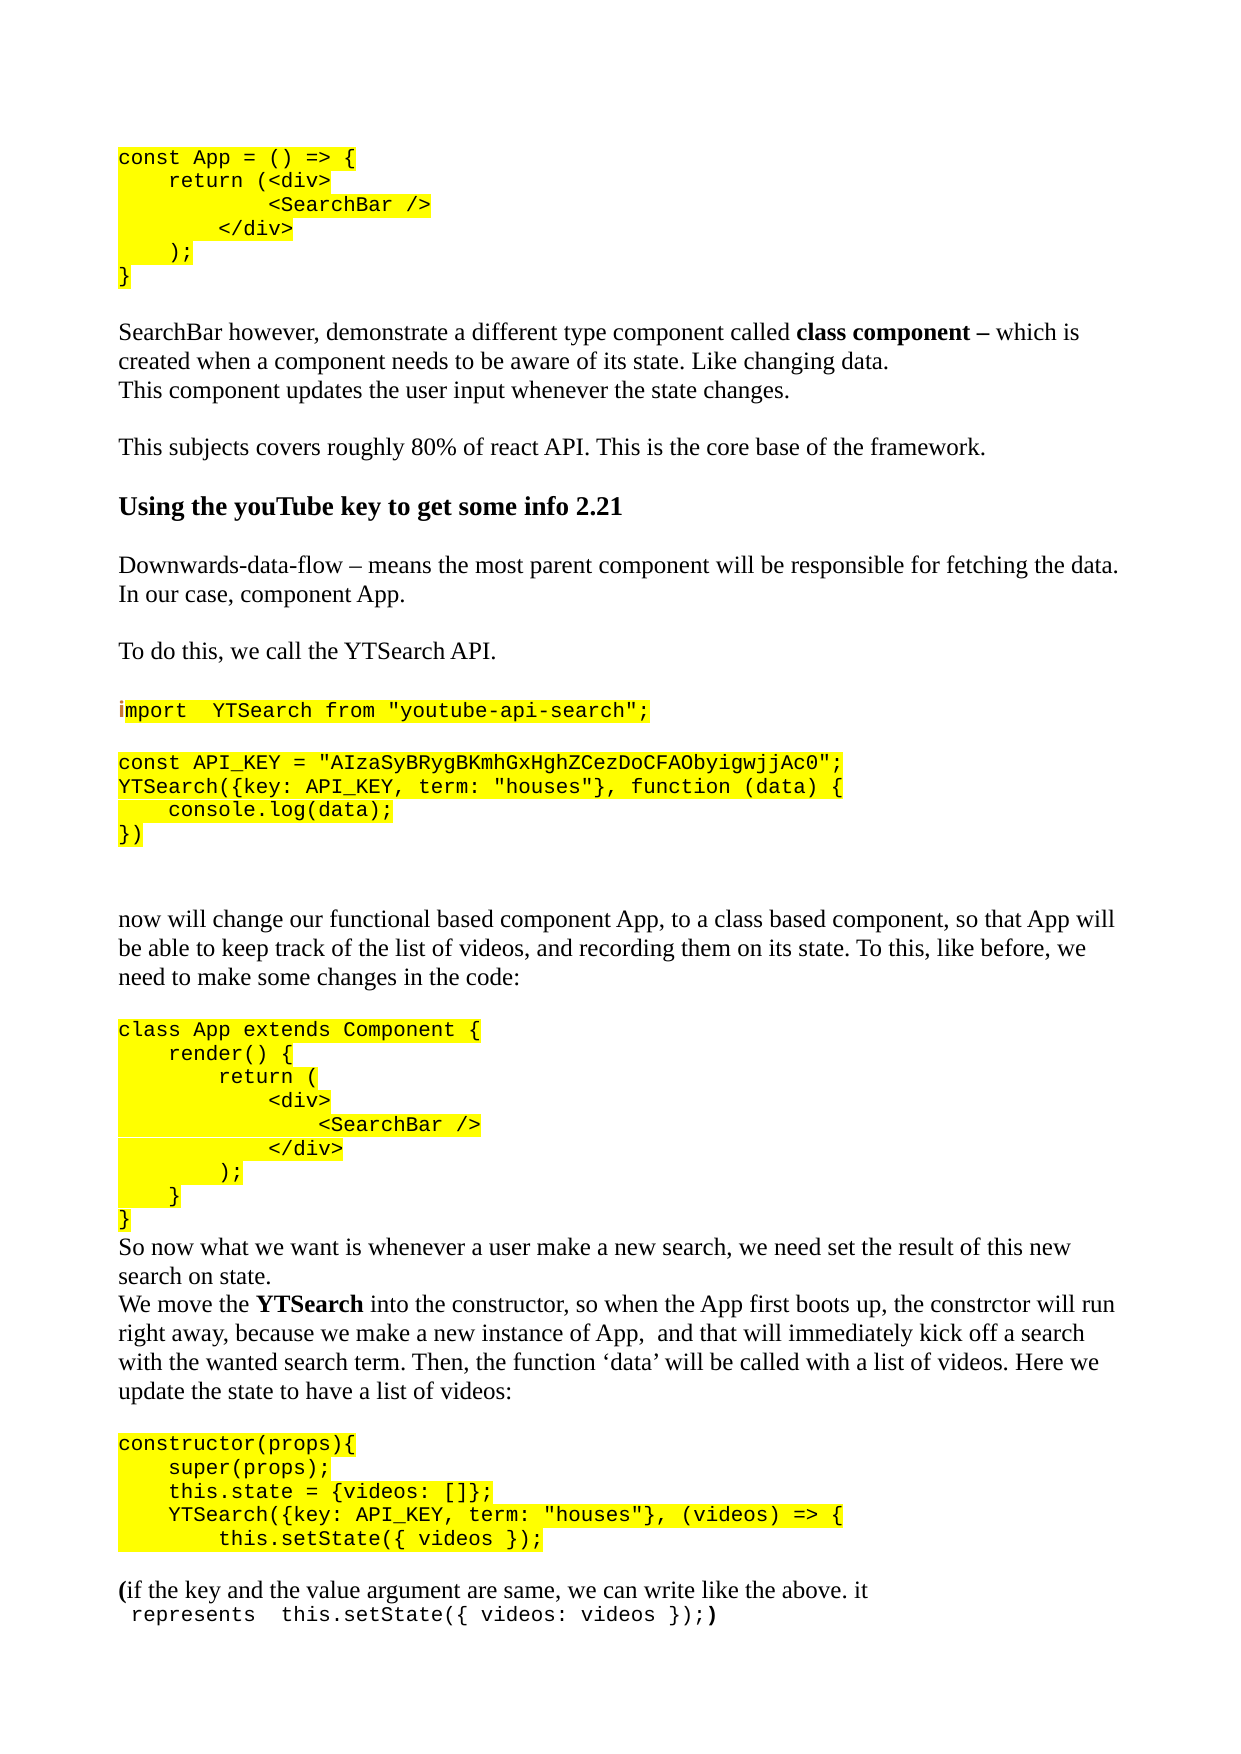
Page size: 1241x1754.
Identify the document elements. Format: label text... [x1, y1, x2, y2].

text constructor(props){ [118, 1433, 1122, 1457]
text now will change our functional based component App, to a class based component, so that App will be able to keep track of the list of videos, and recording them on its state. To this, like before, we need to make some changes in the code: [118, 904, 1122, 991]
text </div> [118, 218, 1122, 241]
text represents this.setState({ videos: videos });) [118, 1604, 1122, 1628]
text class App extends Component { [118, 1019, 1122, 1043]
text This component updates the user input whenever the state changes. [118, 375, 1122, 404]
text import YTSearch from "youtube-api-search"; [118, 694, 1122, 723]
text <SearchBar /> [118, 194, 1122, 218]
text } [118, 1185, 1122, 1208]
text </div> [118, 1137, 1122, 1161]
text ); [118, 1161, 1122, 1185]
text this.setState({ videos }); [118, 1528, 1122, 1552]
text YTSearch({key: API_KEY, term: "houses"}, function (data) { [118, 776, 1122, 799]
text <div> [118, 1090, 1122, 1114]
text Using the youTube key to get some info 2.21 [118, 490, 1122, 521]
text YTSearch({key: API_KEY, term: "houses"}, (videos) => { [118, 1504, 1122, 1528]
text (if the key and the value argument are same, we can write like the above. it [118, 1575, 1122, 1604]
text const App = () => { [118, 147, 1122, 171]
text <SearchBar /> [118, 1114, 1122, 1137]
text this.state = {videos: []}; [118, 1481, 1122, 1504]
text We move the YTSearch into the constructor, so when the App first boots up, the constrctor will run right away, because we make a new instance of App, and that will immediately kick off a search with the wanted search term. Then, the function ‘data’ will be called with a list of videos. Here we update the state to have a list of videos: [118, 1289, 1122, 1404]
text This subjects covers roughly 80% of react API. This is the core base of the framework. [118, 432, 1122, 461]
text console.log(data); [118, 799, 1122, 823]
text } [118, 1208, 1122, 1232]
text render() { [118, 1043, 1122, 1067]
text const API_KEY = "AIzaSyBRygBKmhGxHghZCezDoCFAObyigwjjAc0"; [118, 752, 1122, 776]
text To do this, we call the YTSearch API. [118, 636, 1122, 665]
text Downwards-data-flow – means the most parent component will be responsible for fetching the data. In our case, component App. [118, 550, 1122, 607]
text }) [118, 823, 1122, 847]
text } [118, 265, 1122, 289]
text return (<div> [118, 171, 1122, 194]
text SearchBar however, demonstrate a different type component called class component – which is created when a component needs to be aware of its state. Like changing data. [118, 317, 1122, 375]
text ); [118, 241, 1122, 265]
text So now what we want is whenever a user make a new search, we need set the result of this new search on state. [118, 1232, 1122, 1289]
text super(props); [118, 1457, 1122, 1481]
text return ( [118, 1067, 1122, 1090]
